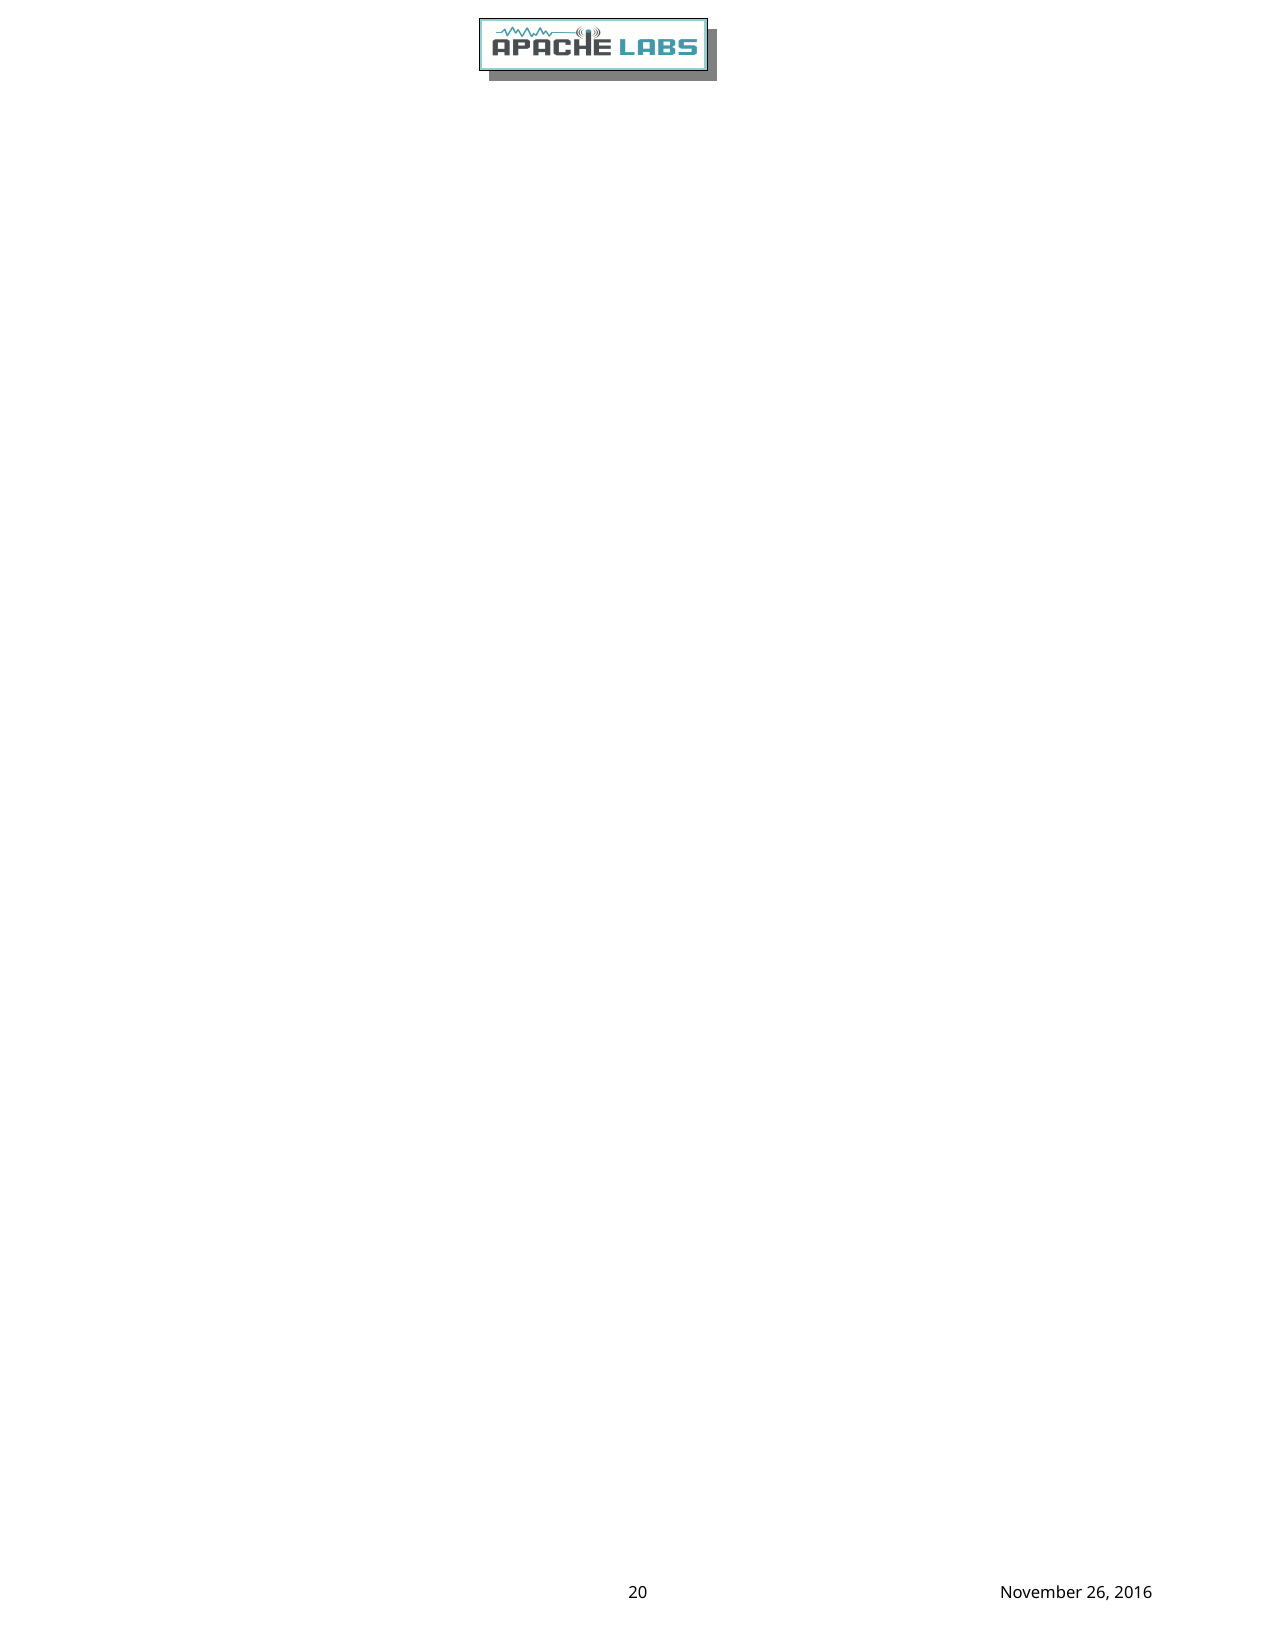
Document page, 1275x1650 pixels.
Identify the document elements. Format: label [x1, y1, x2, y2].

picture [482, 21, 704, 68]
